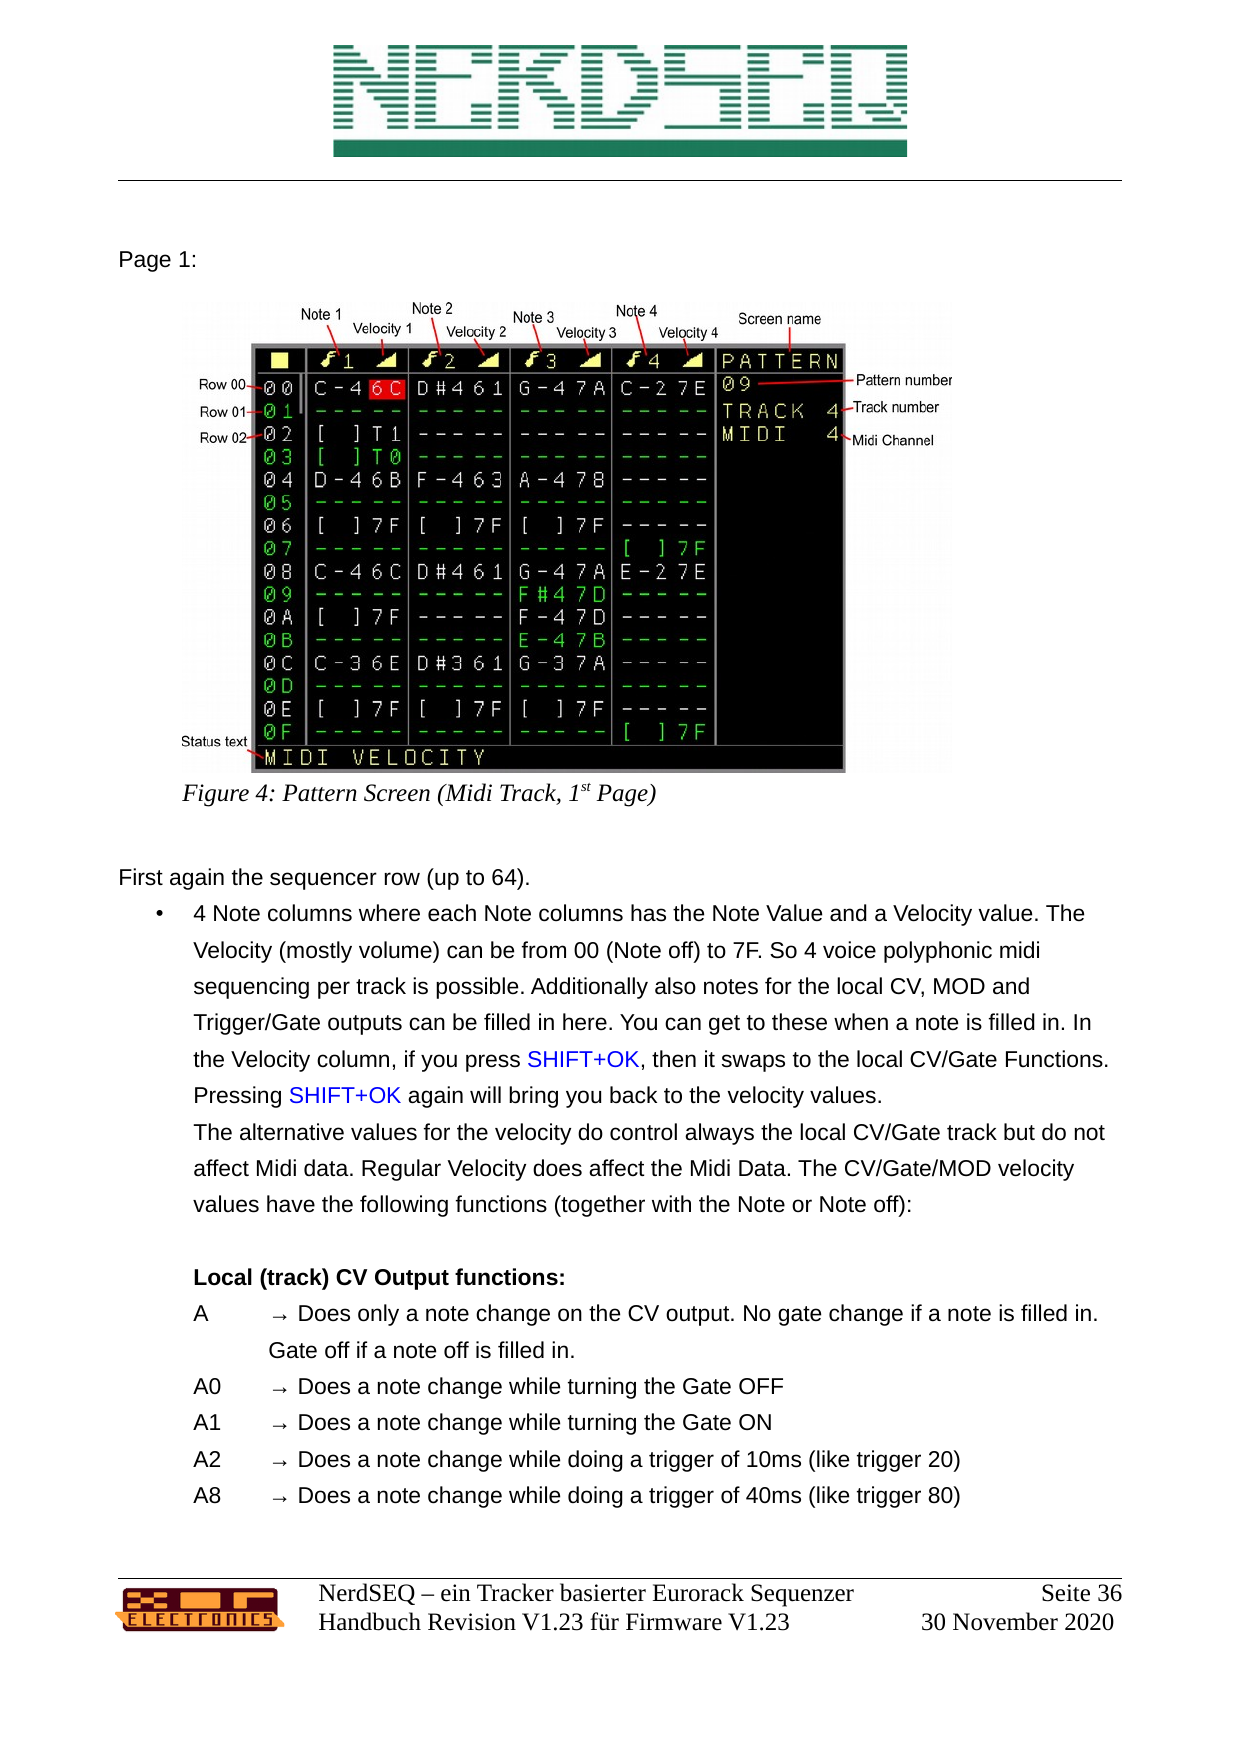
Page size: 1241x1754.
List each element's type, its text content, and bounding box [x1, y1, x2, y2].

picture [115, 1584, 285, 1634]
list A0 → Does a note change while turning the Gate OFF [156, 1373, 1122, 1399]
text Figure 4: Pattern Screen (Midi Track, 1st Page) [182, 773, 952, 807]
text A2 → Does a note change while doing a trigger of 10ms (like trigger 20) [118, 1446, 1122, 1472]
picture [333, 45, 908, 157]
text First again the sequencer row (up to 64). [118, 864, 1122, 890]
list A → Does only a note change on the CV output. No gate change if a note is filled in. Gate off if a note off is filled in. [156, 1300, 1122, 1363]
text Page 1: [118, 246, 1122, 272]
list 4 Note columns where each Note columns has the Note Value and a Velocity value. The Velocity (mostly volume) can be from 00 (Note off) to 7F. So 4 voice polyphonic midi sequencing per track is possible. Additionally also notes for the local CV, MOD and Trigger/Gate outputs can be filled in here. You can get to these when a note is filled in. In the Velocity column, if you press SHIFT+OK, then it swaps to the local CV/Gate Functions. Pressing SHIFT+OK again will bring you back to the velocity values. [156, 900, 1122, 1108]
text Local (track) CV Output functions: [118, 1264, 1122, 1290]
text A1 → Does a note change while turning the Gate ON [118, 1409, 1122, 1436]
text A8 → Does a note change while doing a trigger of 40ms (like trigger 80) [118, 1482, 1122, 1508]
list The alternative values for the velocity do control always the local CV/Gate track but do not affect Midi data. Regular Velocity does affect the Midi Data. The CV/Gate/MOD velocity values have the following functions (together with the Note or Note off): [156, 1118, 1122, 1217]
picture [182, 302, 952, 773]
